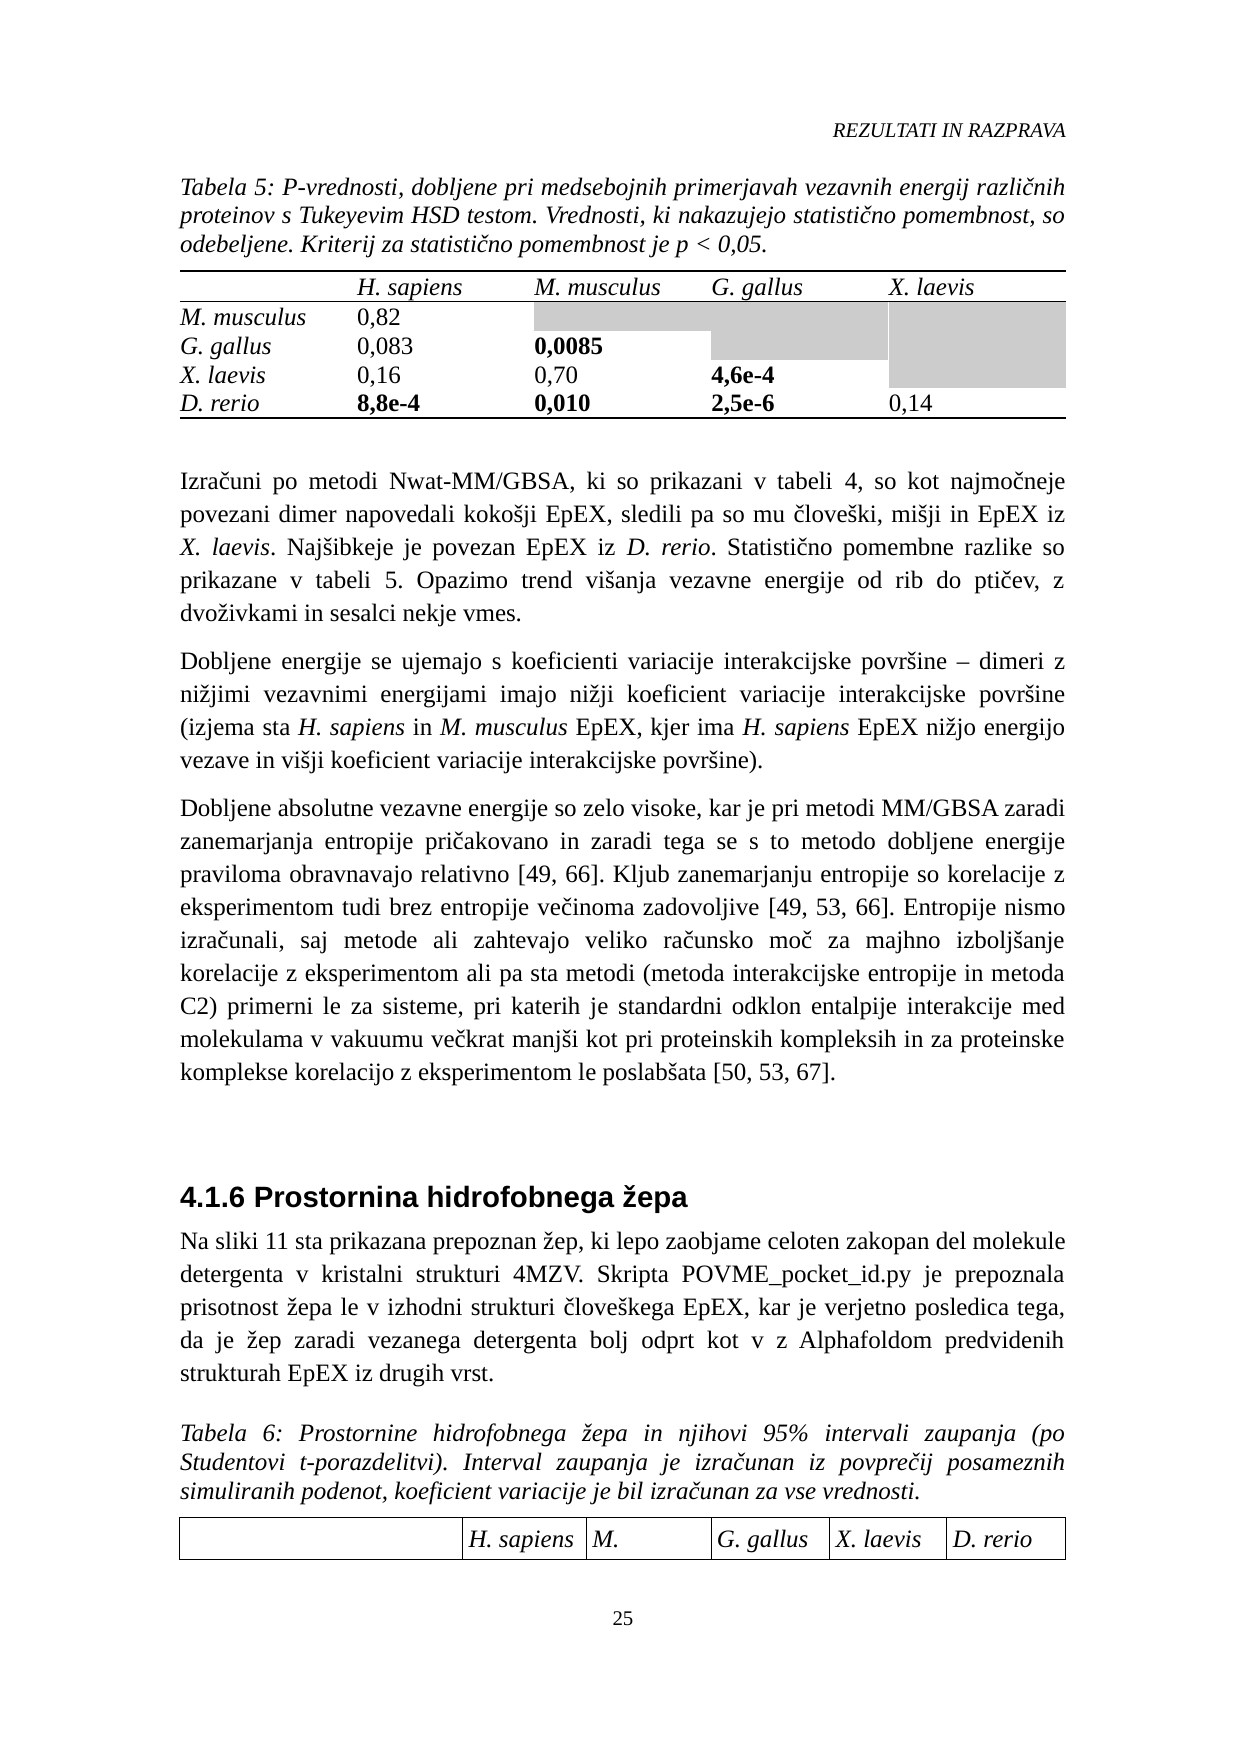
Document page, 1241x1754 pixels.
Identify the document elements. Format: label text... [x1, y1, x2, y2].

table_cell [889, 331, 1066, 360]
table_cell G. gallus [180, 331, 357, 360]
table_header [180, 272, 357, 301]
table_cell 2,5e-6 [711, 389, 888, 417]
text Tabela 6: Prostornine hidrofobnega žepa in njihovi 95% intervali zaupanja (po Studentovi t-porazdelitvi). Interval zaupanja je izračunan iz povprečij posameznih simuliranih podenot, koeficient variacije je bil izračunan za vse vrednosti. [180, 1418, 1066, 1505]
table_header G. gallus [711, 272, 888, 301]
text Dobljene energije se ujemajo s koeficienti variacije interakcijske površine – dimeri z nižjimi vezavnimi energijami imajo nižji koeficient variacije interakcijske površine (izjema sta H. sapiens in M. musculus EpEX, kjer ima H. sapiens EpEX nižjo energijo vezave in višji koeficient variacije interakcijske površine). [180, 646, 1066, 774]
table_cell 0,82 [357, 302, 534, 331]
table_header D. rerio [947, 1518, 1065, 1558]
table_cell [889, 302, 1066, 331]
text Dobljene absolutne vezavne energije so zelo visoke, kar je pri metodi MM/GBSA zaradi zanemarjanja entropije pričakovano in zaradi tega se s to metodo dobljene energije praviloma obravnavajo relativno [49, 66]. Kljub zanemarjanju entropije so korelacije z eksperimentom tudi brez entropije večinoma zadovoljive [49, 53, 66]. Entropije nismo izračunali, saj metode ali zahtevajo veliko računsko moč za majhno izboljšanje korelacije z eksperimentom ali pa sta metodi (metoda interakcijske entropije in metoda C2) primerni le za sisteme, pri katerih je standardni odklon entalpije interakcije med molekulama v vakuumu večkrat manjši kot pri proteinskih kompleksih in za proteinske komplekse korelacijo z eksperimentom le poslabšata [50, 53, 67]. [180, 793, 1066, 1086]
table_cell 0,0085 [534, 331, 711, 360]
table_header H. sapiens [463, 1518, 586, 1558]
table_cell M. musculus [180, 302, 357, 331]
subtitle Prostornina hidrofobnega žepa [180, 1180, 1066, 1214]
table_cell 0,083 [357, 331, 534, 360]
table_cell 4,6e-4 [711, 360, 888, 388]
table_header M. musculus [534, 272, 711, 301]
table_header X. laevis [830, 1518, 946, 1558]
table_cell D. rerio [180, 389, 357, 417]
table_cell [711, 302, 888, 331]
table_cell 0,14 [889, 389, 1066, 417]
table_cell X. laevis [180, 360, 357, 388]
table_header X. laevis [889, 272, 1066, 301]
table_header H. sapiens [357, 272, 534, 301]
text Na sliki 11 sta prikazana prepoznan žep, ki lepo zaobjame celoten zakopan del molekule detergenta v kristalni strukturi 4MZV. Skripta POVME_pocket_id.py je prepoznala prisotnost žepa le v izhodni strukturi človeškega EpEX, kar je verjetno posledica tega, da je žep zaradi vezanega detergenta bolj odprt kot v z Alphafoldom predvidenih strukturah EpEX iz drugih vrst. [180, 1226, 1066, 1387]
table_header G. gallus [712, 1518, 829, 1558]
text Tabela 5: P-vrednosti, dobljene pri medsebojnih primerjavah vezavnih energij različnih proteinov s Tukeyevim HSD testom. Vrednosti, ki nakazujejo statistično pomembnost, so odebeljene. Kriterij za statistično pomembnost je p < 0,05. [180, 172, 1066, 258]
table_cell 0,70 [534, 360, 711, 388]
table_cell [889, 360, 1066, 388]
table_header [180, 1518, 462, 1558]
table_cell 0,16 [357, 360, 534, 388]
table_cell [534, 302, 711, 331]
table_header M. musculus [587, 1518, 711, 1558]
text Izračuni po metodi Nwat-MM/GBSA, ki so prikazani v tabeli 4, so kot najmočneje povezani dimer napovedali kokošji EpEX, sledili pa so mu človeški, mišji in EpEX iz X. laevis. Najšibkeje je povezan EpEX iz D. rerio. Statistično pomembne razlike so prikazane v tabeli 5. Opazimo trend višanja vezavne energije od rib do ptičev, z dvoživkami in sesalci nekje vmes. [180, 466, 1066, 627]
table_cell 0,010 [534, 389, 711, 417]
table_cell 8,8e-4 [357, 389, 534, 417]
table_cell [711, 331, 888, 360]
